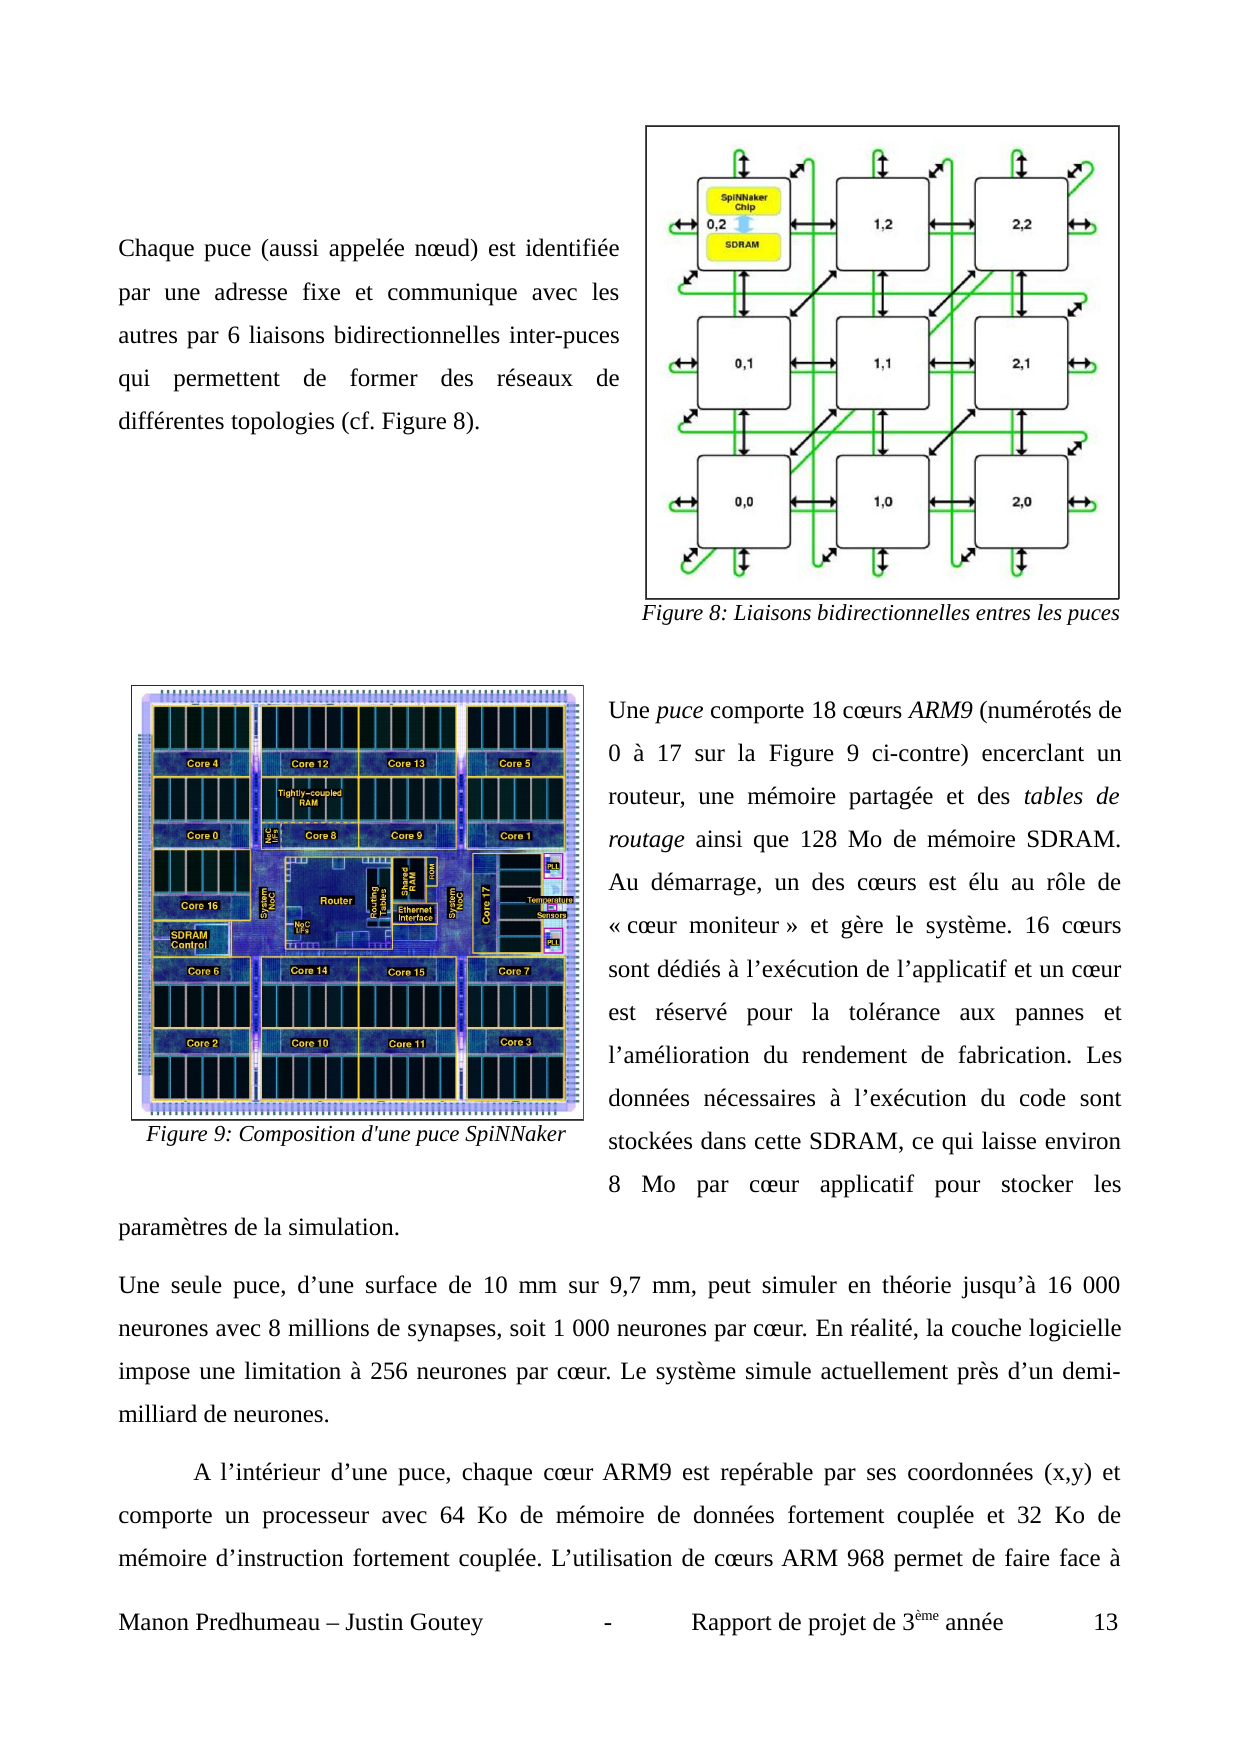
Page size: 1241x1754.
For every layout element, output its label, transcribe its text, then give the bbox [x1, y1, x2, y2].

text Figure 8: Liaisons bidirectionnelles entres les puces [638, 125, 1126, 626]
text Une seule puce, d’une surface de 10 mm sur 9,7 mm, peut simuler en théorie jusqu’à 16 000 neurones avec 8 millions de synapses, soit 1 000 neurones par cœur. En réalité, la couche logicielle impose une limitation à 256 neurones par cœur. Le système simule actuellement près d’un demi-milliard de neurones. [118, 1270, 1122, 1428]
text Une puce comporte 18 cœurs ARM9 (numérotés de 0 à 17 sur la Figure 9 ci-contre) encerclant un routeur, une mémoire partagée et des tables de routage ainsi que 128 Mo de mémoire SDRAM. Au démarrage, un des cœurs est élu au rôle de « cœur moniteur » et gère le système. 16 cœurs sont dédiés à l’exécution de l’applicatif et un cœur est réservé pour la tolérance aux pannes et l’amélioration du rendement de fabrication. Les données nécessaires à l’exécution du code sont stockées dans cette SDRAM, ce qui laisse environ 8 Mo par cœur applicatif pour stocker les paramètres de la simulation. [118, 695, 1122, 1241]
text Figure 9: Composition d'une puce SpiNNaker [124, 684, 590, 1147]
text Chaque puce (aussi appelée nœud) est identifiée par une adresse fixe et communique avec les autres par 6 liaisons bidirectionnelles inter-puces qui permettent de former des réseaux de différentes topologies (cf. Figure 8). [118, 233, 638, 435]
picture [648, 128, 1117, 597]
picture [133, 687, 582, 1118]
text A l’intérieur d’une puce, chaque cœur ARM9 est repérable par ses coordonnées (x,y) et comporte un processeur avec 64 Ko de mémoire de données fortement couplée et 32 Ko de mémoire d’instruction fortement couplée. L’utilisation de cœurs ARM 968 permet de faire face à [118, 1457, 1122, 1572]
